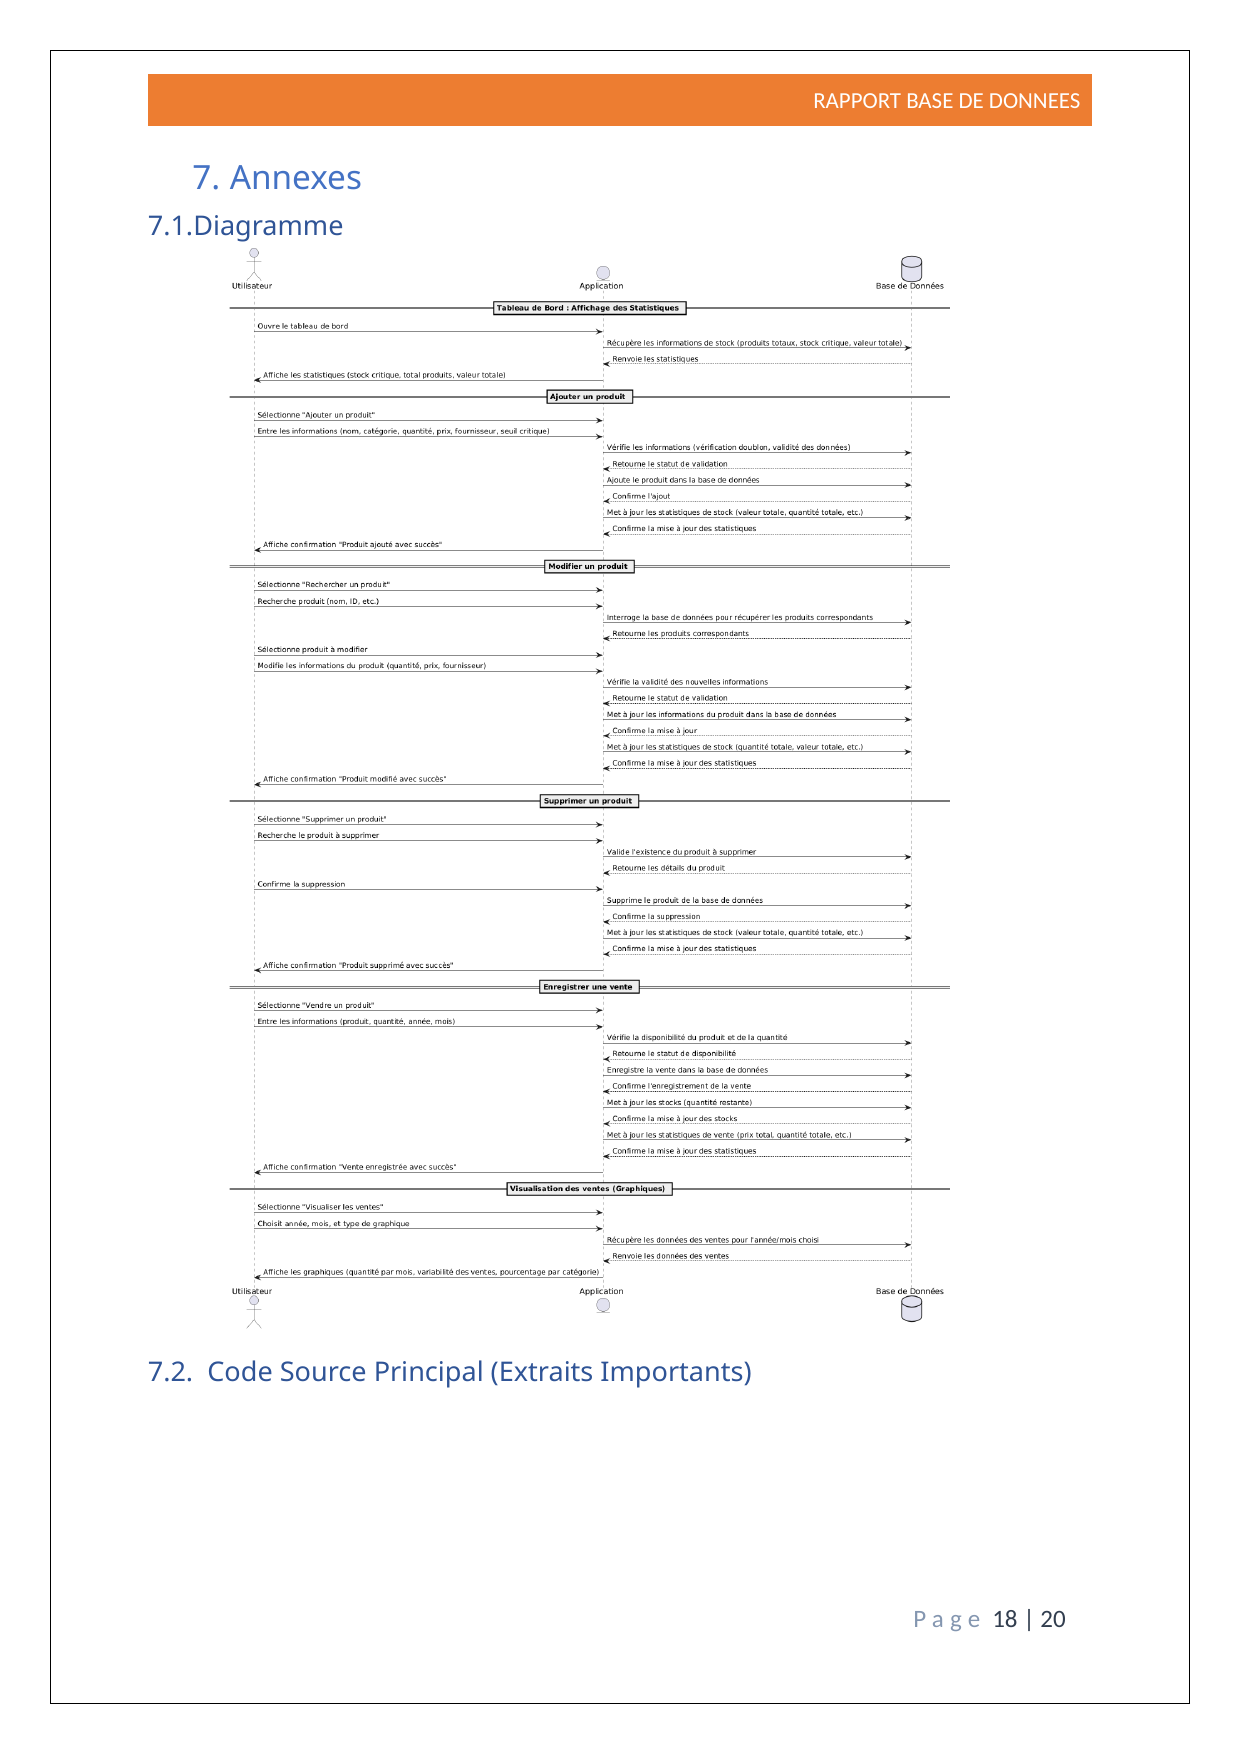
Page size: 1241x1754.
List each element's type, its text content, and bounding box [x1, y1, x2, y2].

subtitle 7.2. Code Source Principal (Extraits Importants) [148, 1353, 1092, 1390]
list Annexes [192, 154, 1092, 199]
subtitle 7.1.Diagramme [148, 207, 1092, 243]
